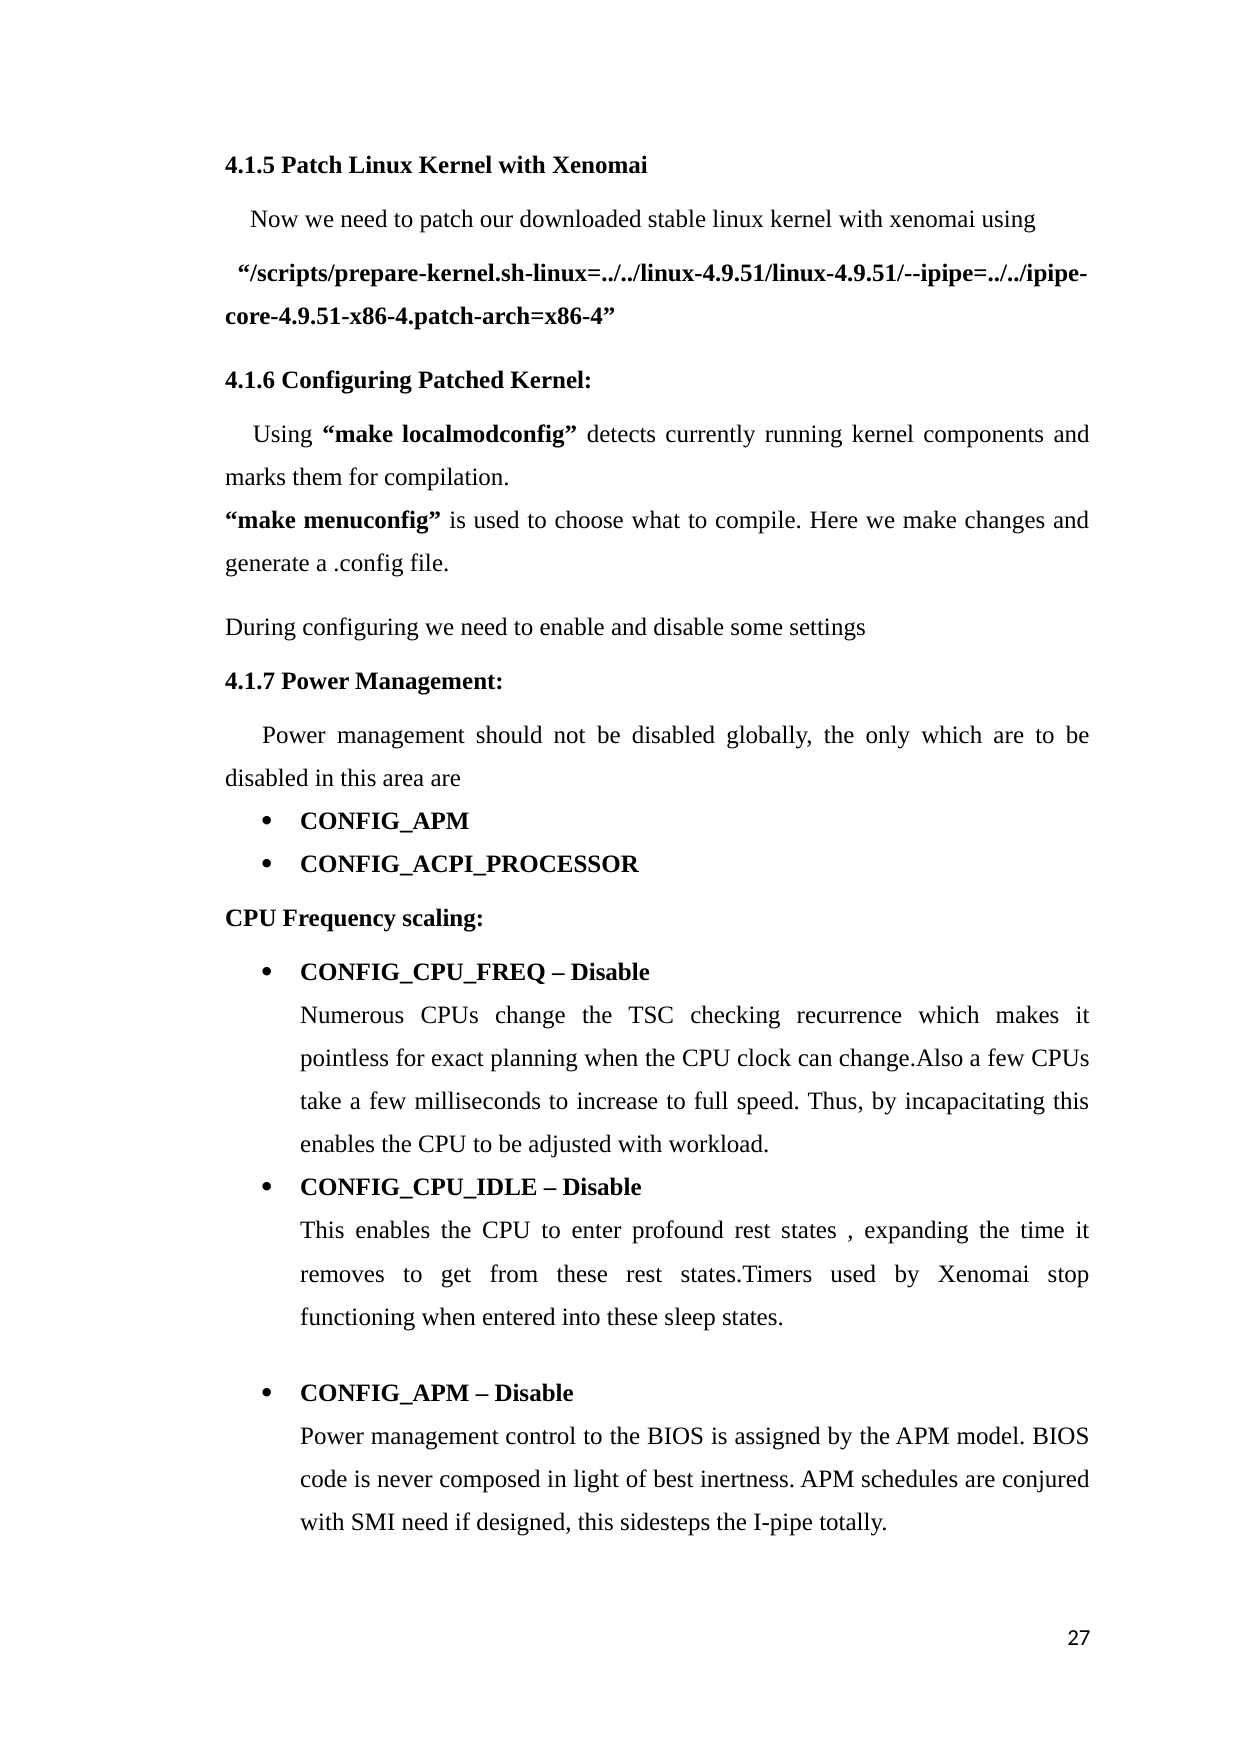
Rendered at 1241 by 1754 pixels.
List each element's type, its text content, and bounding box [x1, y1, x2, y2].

list CONFIG_APM – Disable [262, 1378, 1090, 1407]
list This enables the CPU to enter profound rest states , expanding the time it removes to get from these rest states.Timers used by Xenomai stop functioning when entered into these sleep states. [300, 1216, 1090, 1331]
list CONFIG_APM [262, 806, 1090, 835]
subtitle 4.1.7 Power Management: [225, 666, 1090, 694]
text 4.1.5 Patch Linux Kernel with Xenomai [225, 150, 1090, 179]
text Now we need to patch our downloaded stable linux kernel with xenomai using [225, 204, 1090, 233]
text “make menuconfig” is used to choose what to compile. Here we make changes and generate a .config file. [225, 505, 1090, 577]
subtitle CPU Frequency scaling: [225, 903, 1090, 932]
list Numerous CPUs change the TSC checking recurrence which makes it pointless for exact planning when the CPU clock can change.Also a few CPUs take a few milliseconds to increase to full speed. Thus, by incapacitating this enables the CPU to be adjusted with workload. [300, 1000, 1090, 1158]
list CONFIG_ACPI_PROCESSOR [262, 849, 1090, 878]
list Power management control to the BIOS is assigned by the APM model. BIOS code is never composed in light of best inertness. APM schedules are conjured with SMI need if designed, this sidesteps the I-pipe totally. [300, 1421, 1090, 1536]
text During configuring we need to enable and disable some settings [225, 612, 1090, 641]
text Power management should not be disabled globally, the only which are to be disabled in this area are [225, 720, 1090, 792]
list CONFIG_CPU_FREQ – Disable [262, 957, 1090, 986]
text “/scripts/prepare-kernel.sh-linux=../../linux-4.9.51/linux-4.9.51/--ipipe=../../ipipe-core-4.9.51-x86-4.patch-arch=x86-4” [225, 258, 1090, 329]
list CONFIG_CPU_IDLE – Disable [262, 1172, 1090, 1201]
subtitle 4.1.6 Configuring Patched Kernel: [225, 365, 1090, 393]
text Using “make localmodconfig” detects currently running kernel components and marks them for compilation. [225, 419, 1090, 491]
